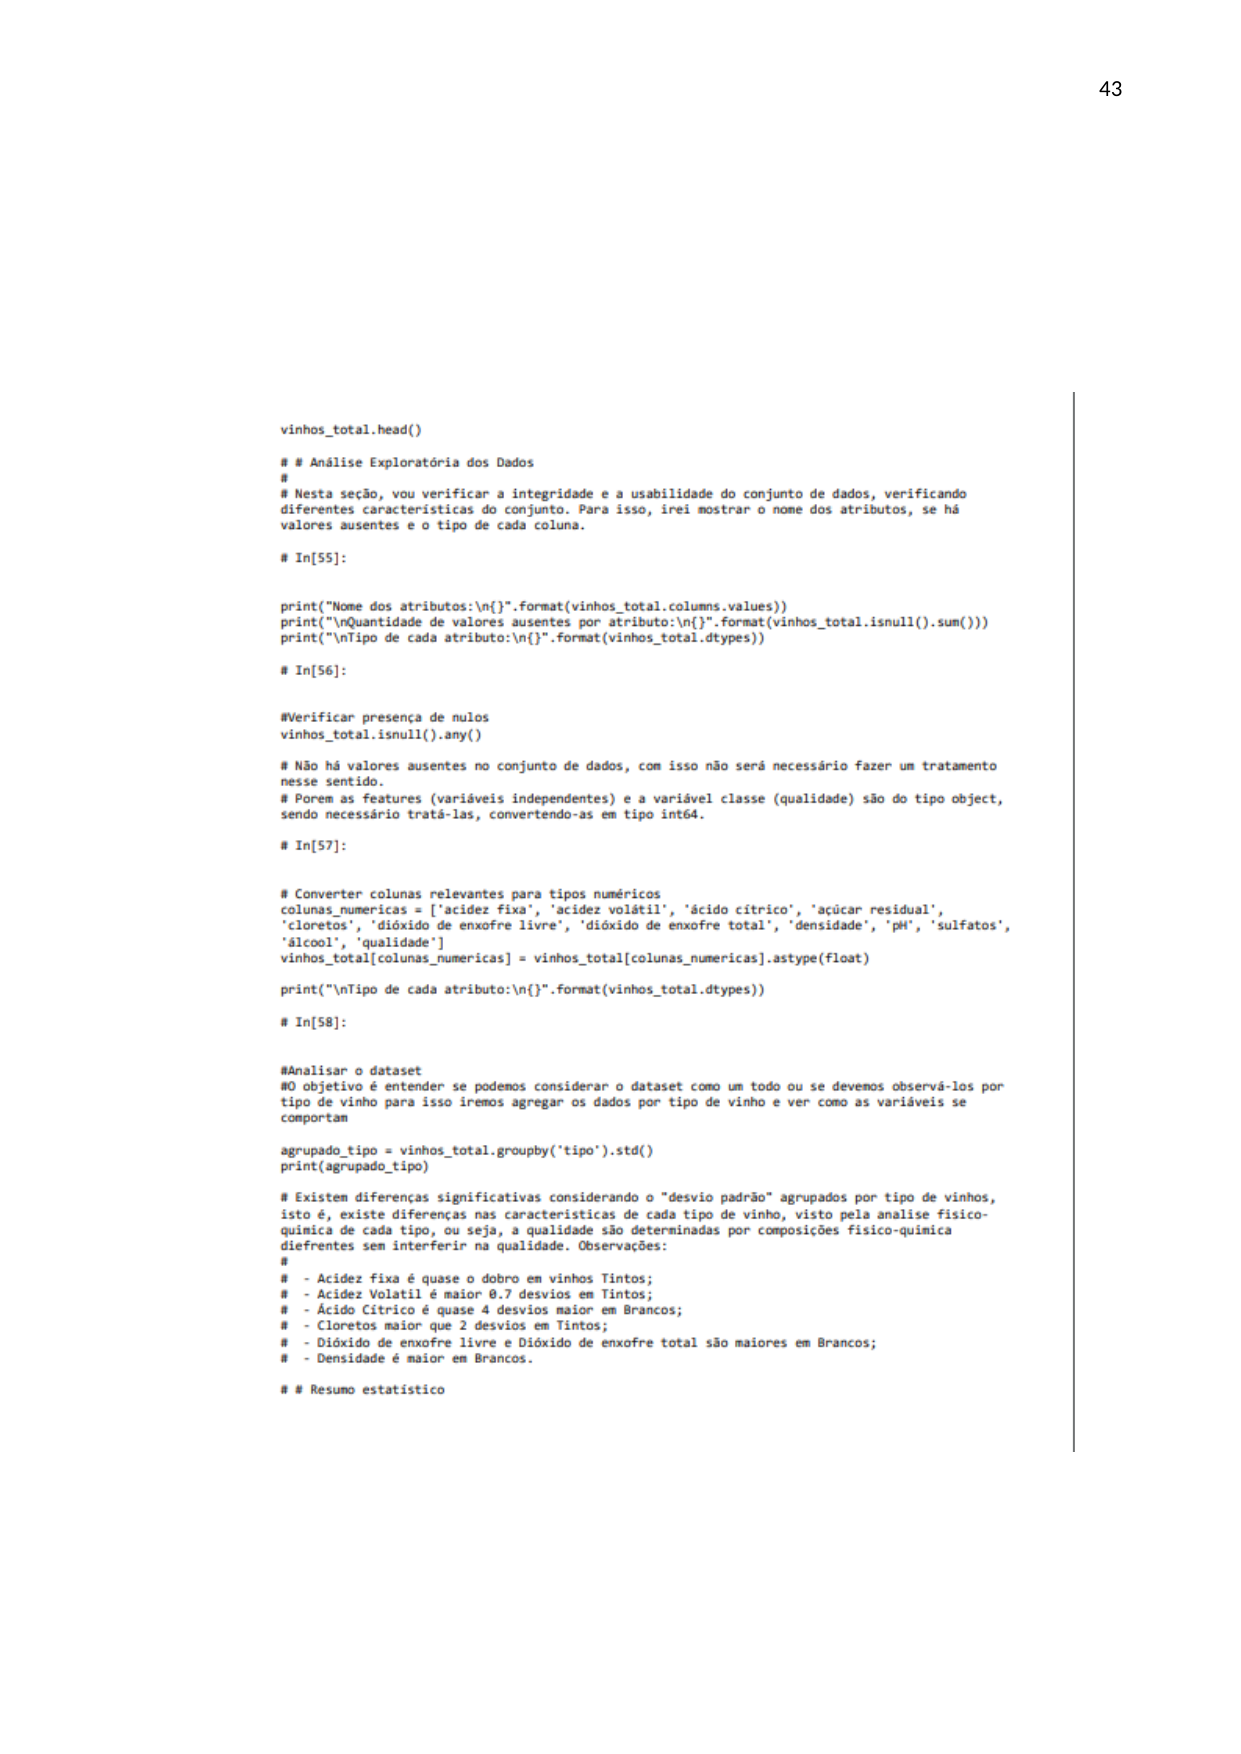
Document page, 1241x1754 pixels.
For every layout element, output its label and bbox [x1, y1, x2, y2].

picture [224, 392, 1075, 1452]
